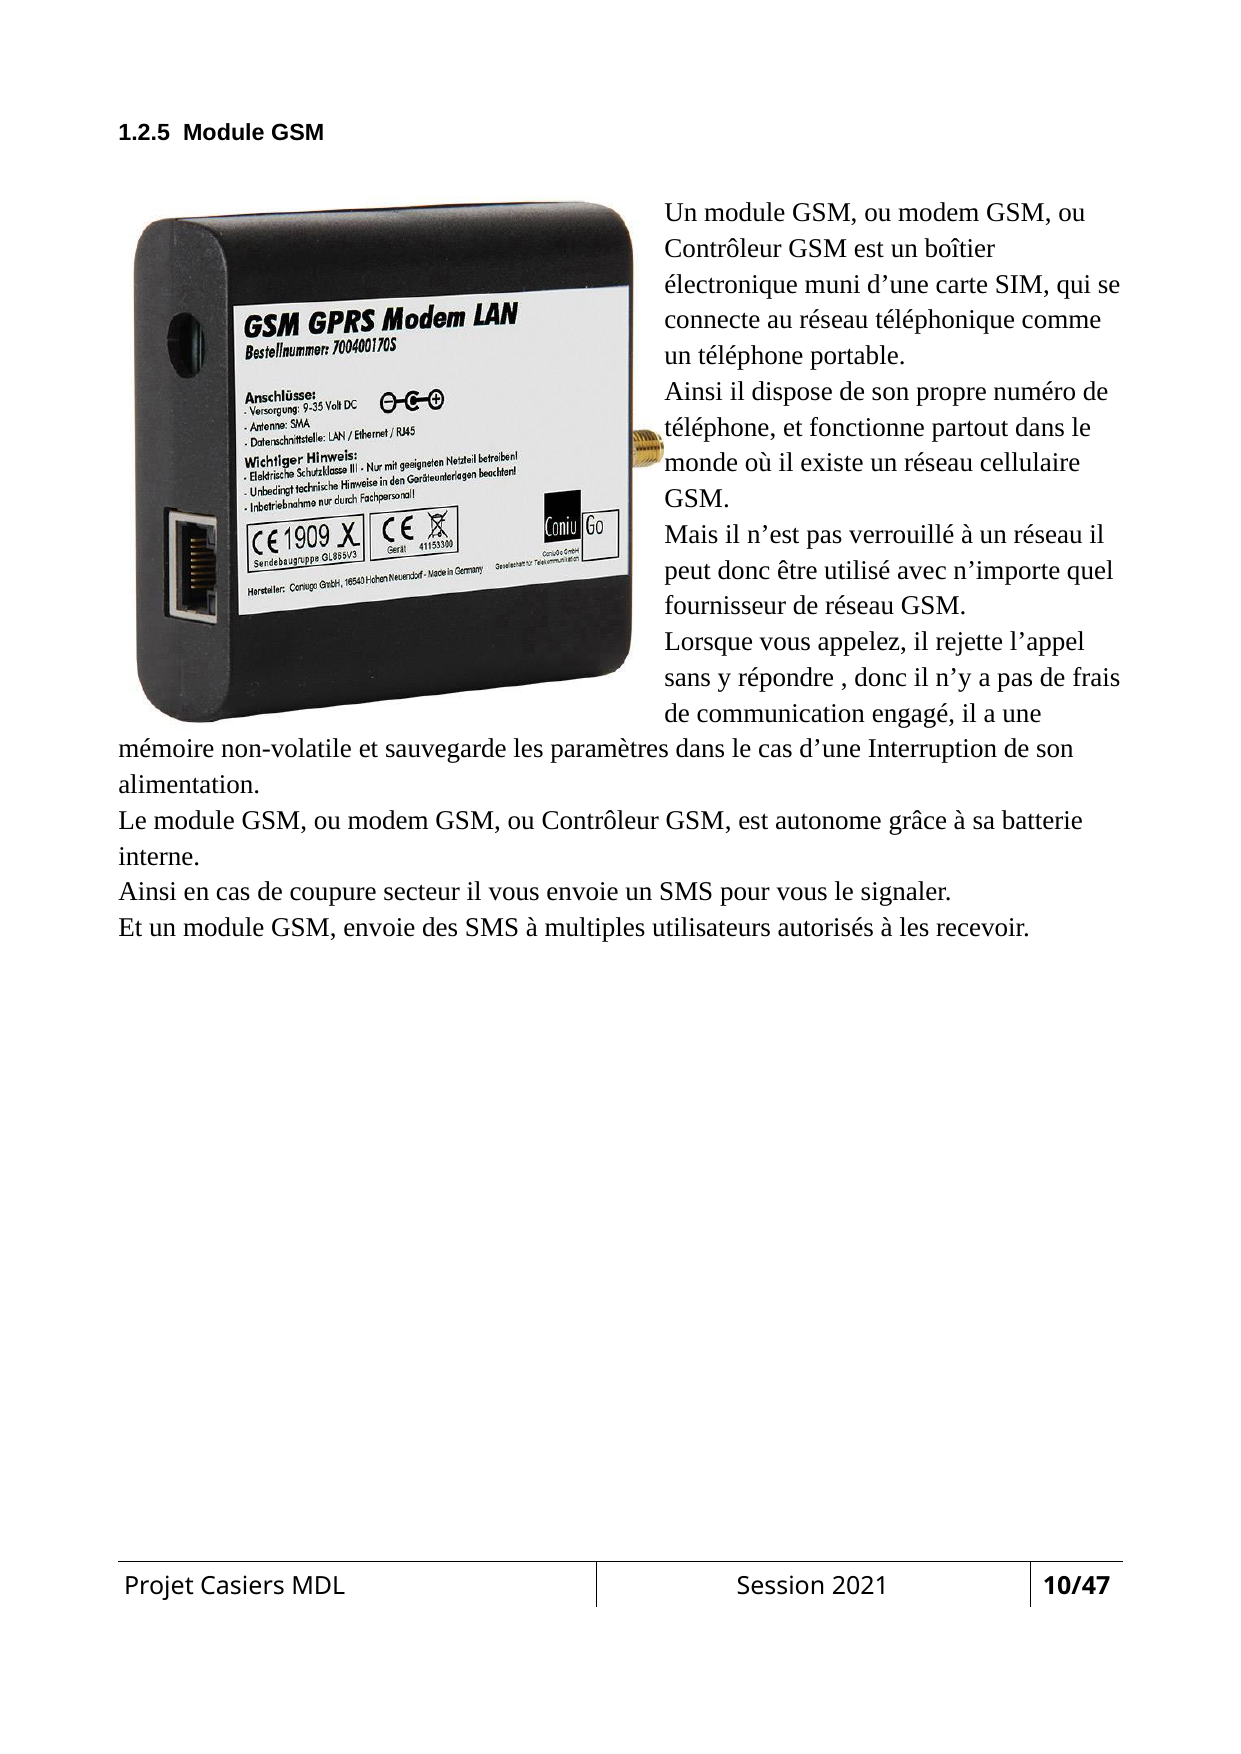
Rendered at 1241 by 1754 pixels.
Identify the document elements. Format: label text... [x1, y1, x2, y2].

picture [129, 196, 665, 731]
subtitle 1.2.5 Module GSM [118, 118, 1122, 145]
text Un module GSM, ou modem GSM, ou Contrôleur GSM est un boîtier électronique muni d’une carte SIM, qui se connecte au réseau téléphonique comme un téléphone portable. Ainsi il dispose de son propre numéro de téléphone, et fonctionne partout dans le monde où il existe un réseau cellulaire GSM. Mais il n’est pas verrouillé à un réseau il peut donc être utilisé avec n’importe quel fournisseur de réseau GSM. Lorsque vous appelez, il rejette l’appel sans y répondre , donc il n’y a pas de frais de communication engagé, il a une mémoire non-volatile et sauvegarde les paramètres dans le cas d’une Interruption de son alimentation. Le module GSM, ou modem GSM, ou Contrôleur GSM, est autonome grâce à sa batterie interne. Ainsi en cas de coupure secteur il vous envoie un SMS pour vous le signaler. Et un module GSM, envoie des SMS à multiples utilisateurs autorisés à les recevoir. [118, 196, 1122, 942]
